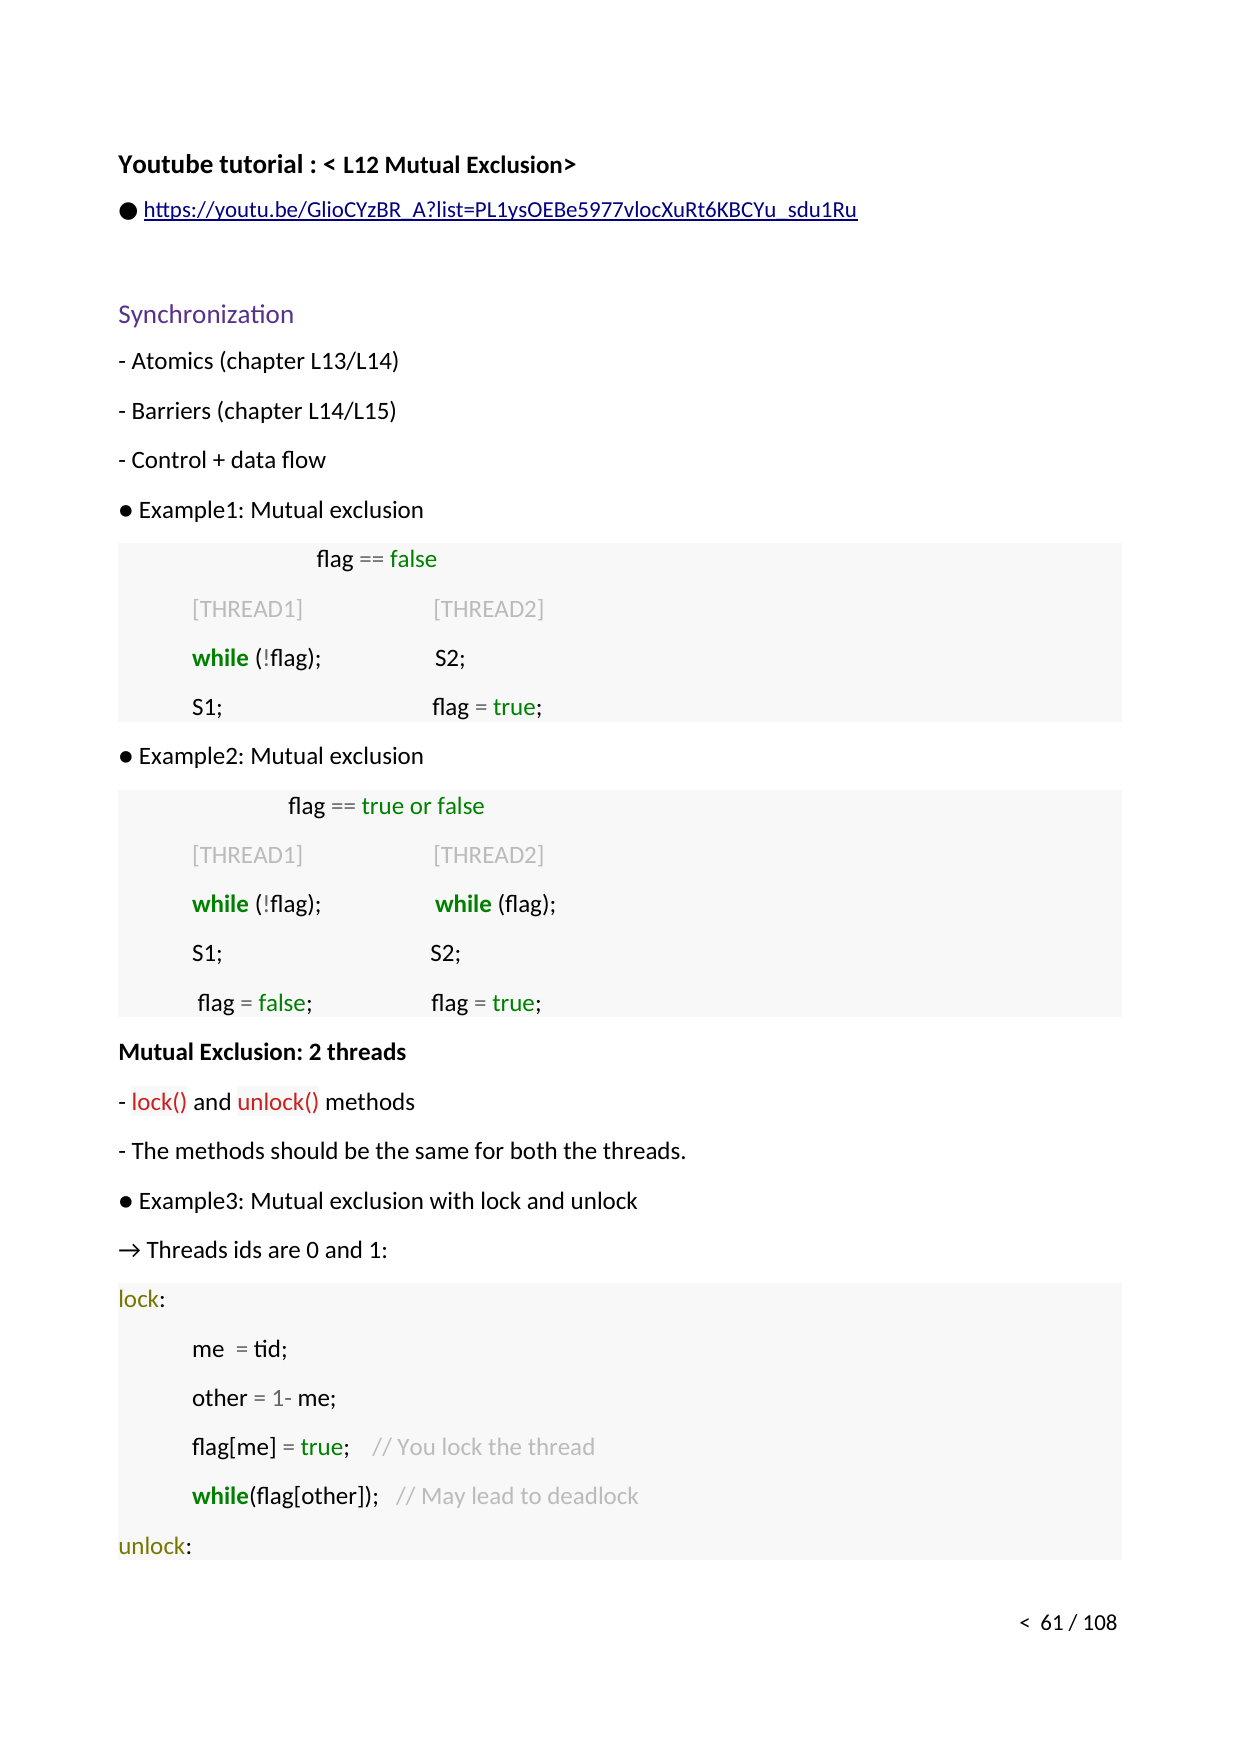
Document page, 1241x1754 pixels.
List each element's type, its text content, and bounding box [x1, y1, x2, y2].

text - lock() and unlock() methods [118, 1086, 1122, 1116]
text Mutual Exclusion: 2 threads [118, 1036, 1122, 1067]
text me = tid; [118, 1333, 1122, 1363]
text other = 1- me; [118, 1382, 1122, 1412]
text lock: [118, 1283, 1122, 1314]
text ● Example3: Mutual exclusion with lock and unlock [118, 1185, 1122, 1215]
subtitle Synchronization [118, 298, 1122, 331]
text S1; flag = true; [118, 691, 1122, 722]
text → Threads ids are 0 and 1: [118, 1234, 1122, 1265]
text flag[me] = true; // You lock the thread [118, 1431, 1122, 1462]
text S1; S2; [118, 938, 1122, 968]
text ● Example2: Mutual exclusion [118, 741, 1122, 771]
text ● Example1: Mutual exclusion [118, 494, 1122, 525]
text - Atomics (chapter L13/L14) [118, 345, 1122, 376]
text while (!flag); S2; [118, 642, 1122, 672]
text - The methods should be the same for both the threads. [118, 1135, 1122, 1166]
text ● https://youtu.be/GlioCYzBR_A?list=PL1ysOEBe5977vlocXuRt6KBCYu_sdu1Ru [118, 195, 1122, 223]
text flag = false; flag = true; [118, 987, 1122, 1017]
text [THREAD1] [THREAD2] [118, 839, 1122, 869]
text [THREAD1] [THREAD2] [118, 593, 1122, 623]
text - Barriers (chapter L14/L15) [118, 395, 1122, 426]
text while (!flag); while (flag); [118, 888, 1122, 919]
text flag == true or false [118, 790, 1122, 820]
text while(flag[other]); // May lead to deadlock [118, 1481, 1122, 1511]
text unlock: [118, 1530, 1122, 1560]
text flag == false [118, 543, 1122, 574]
subtitle Youtube tutorial : < L12 Mutual Exclusion> [118, 148, 1122, 181]
text - Control + data flow [118, 444, 1122, 475]
